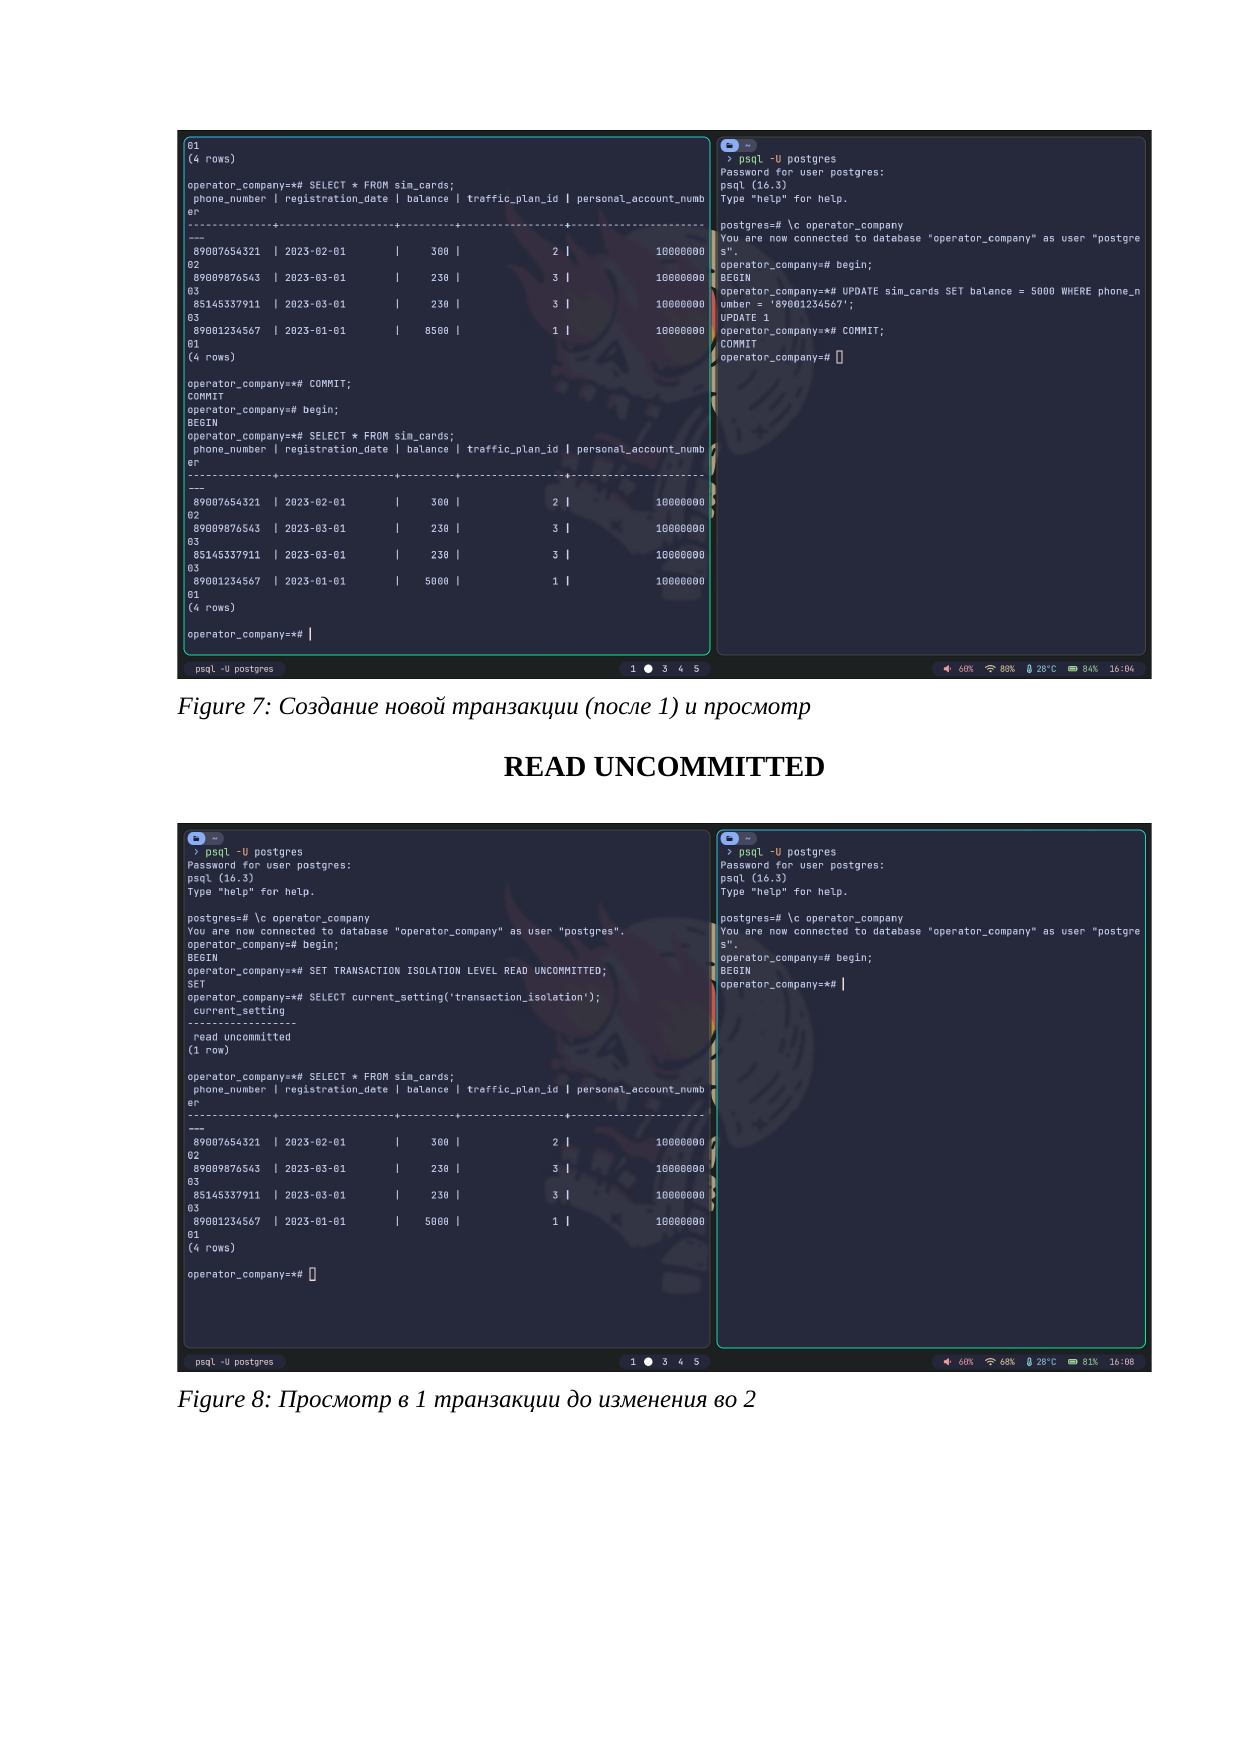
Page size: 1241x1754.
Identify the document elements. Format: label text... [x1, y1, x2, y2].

text READ UNCOMMITTED [177, 749, 1152, 782]
text Figure 7: Создание новой транзакции (после 1) и просмотр [177, 679, 1152, 720]
text Figure 8: Просмотр в 1 транзакции до изменения во 2 [177, 1372, 1152, 1413]
picture [177, 823, 1152, 1372]
picture [177, 130, 1152, 679]
